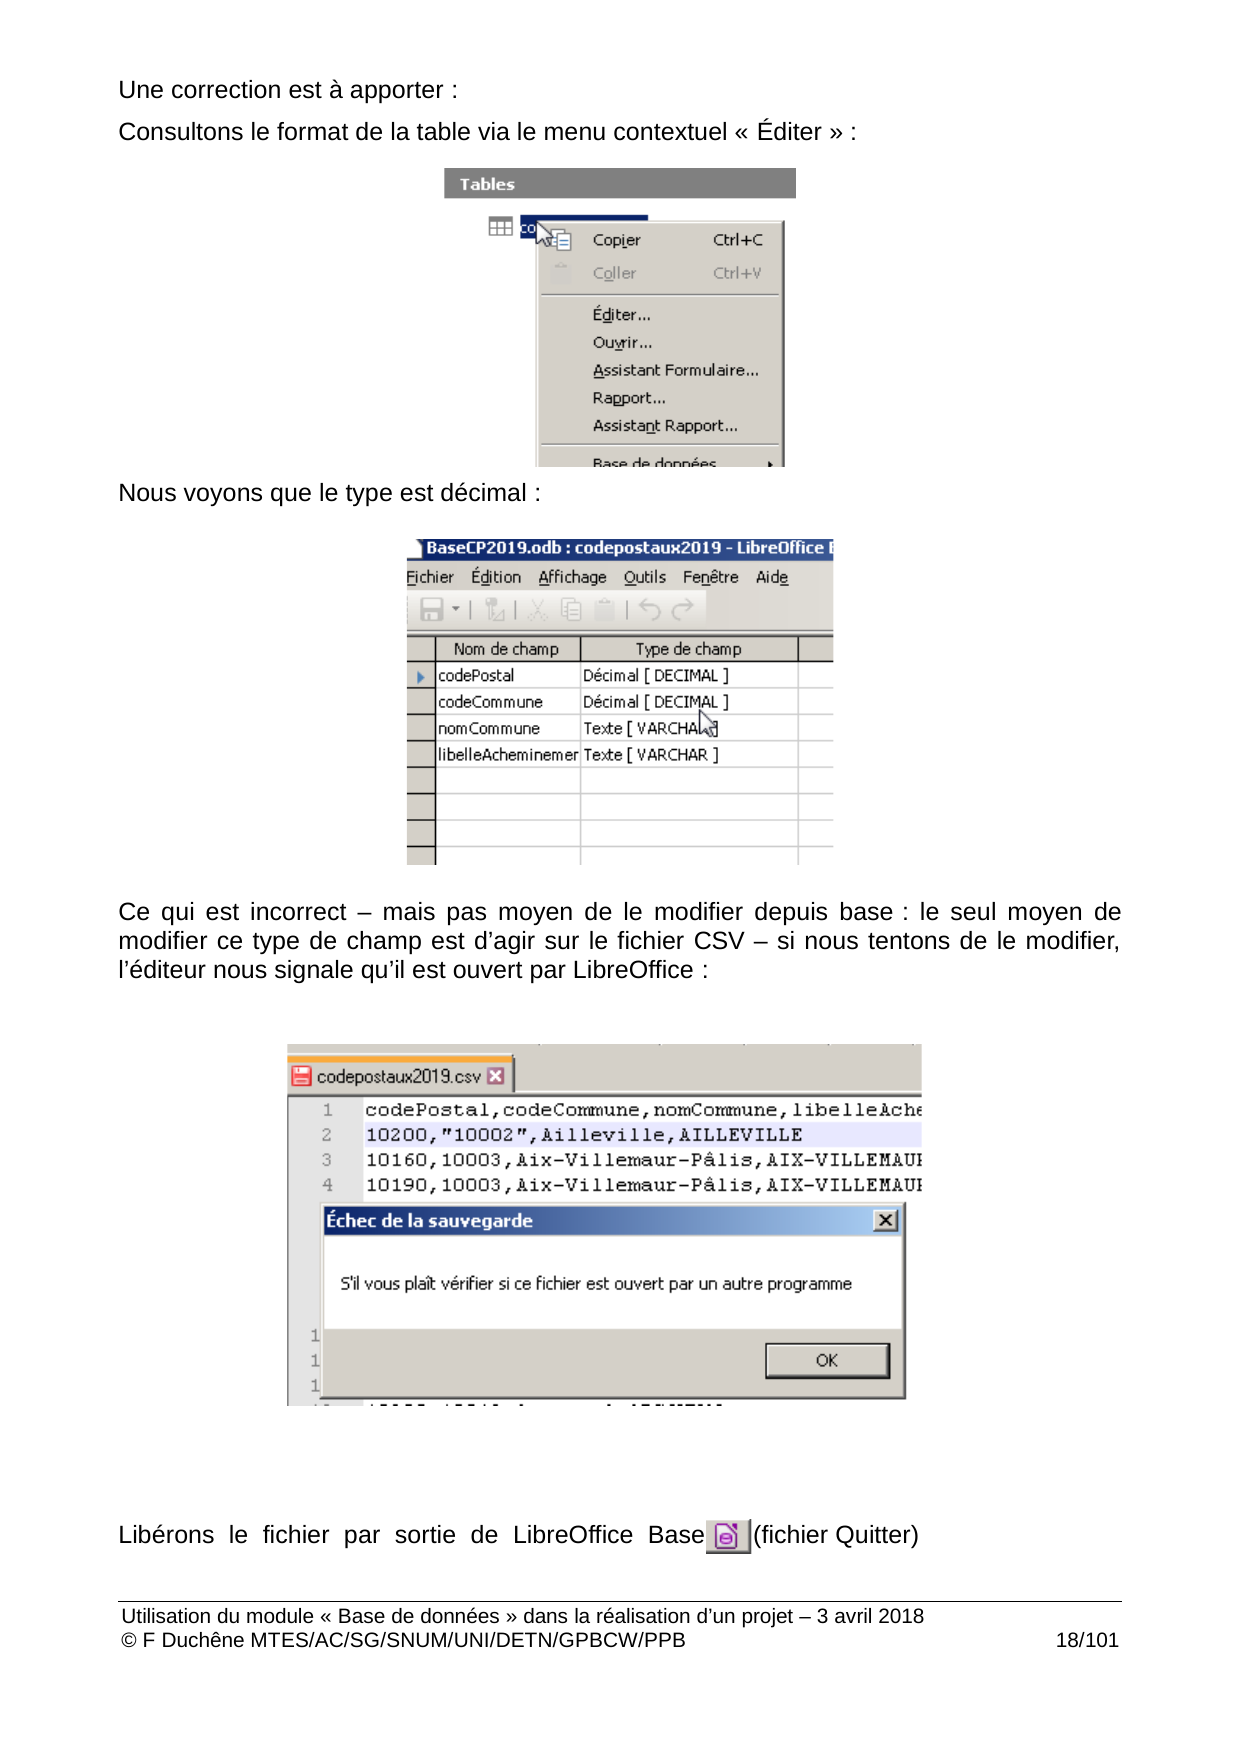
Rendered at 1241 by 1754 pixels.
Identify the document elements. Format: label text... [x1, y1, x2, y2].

picture [287, 1044, 922, 1406]
picture [706, 1519, 753, 1554]
text Consultons le format de la table via le menu contextuel « Éditer » : [118, 117, 1122, 146]
text Ce qui est incorrect – mais pas moyen de le modifier depuis base : le seul moyen de modifier ce type de champ est d’agir sur le fichier CSV – si nous tentons de le modifier, l’éditeur nous signale qu’il est ouvert par LibreOffice : [118, 897, 1122, 984]
text (fichier Quitter) [753, 1520, 1122, 1549]
text Nous voyons que le type est décimal : [118, 478, 1122, 507]
text Libérons le fichier par sortie de LibreOffice Base [118, 1520, 706, 1549]
text Une correction est à apporter : [118, 75, 1122, 104]
